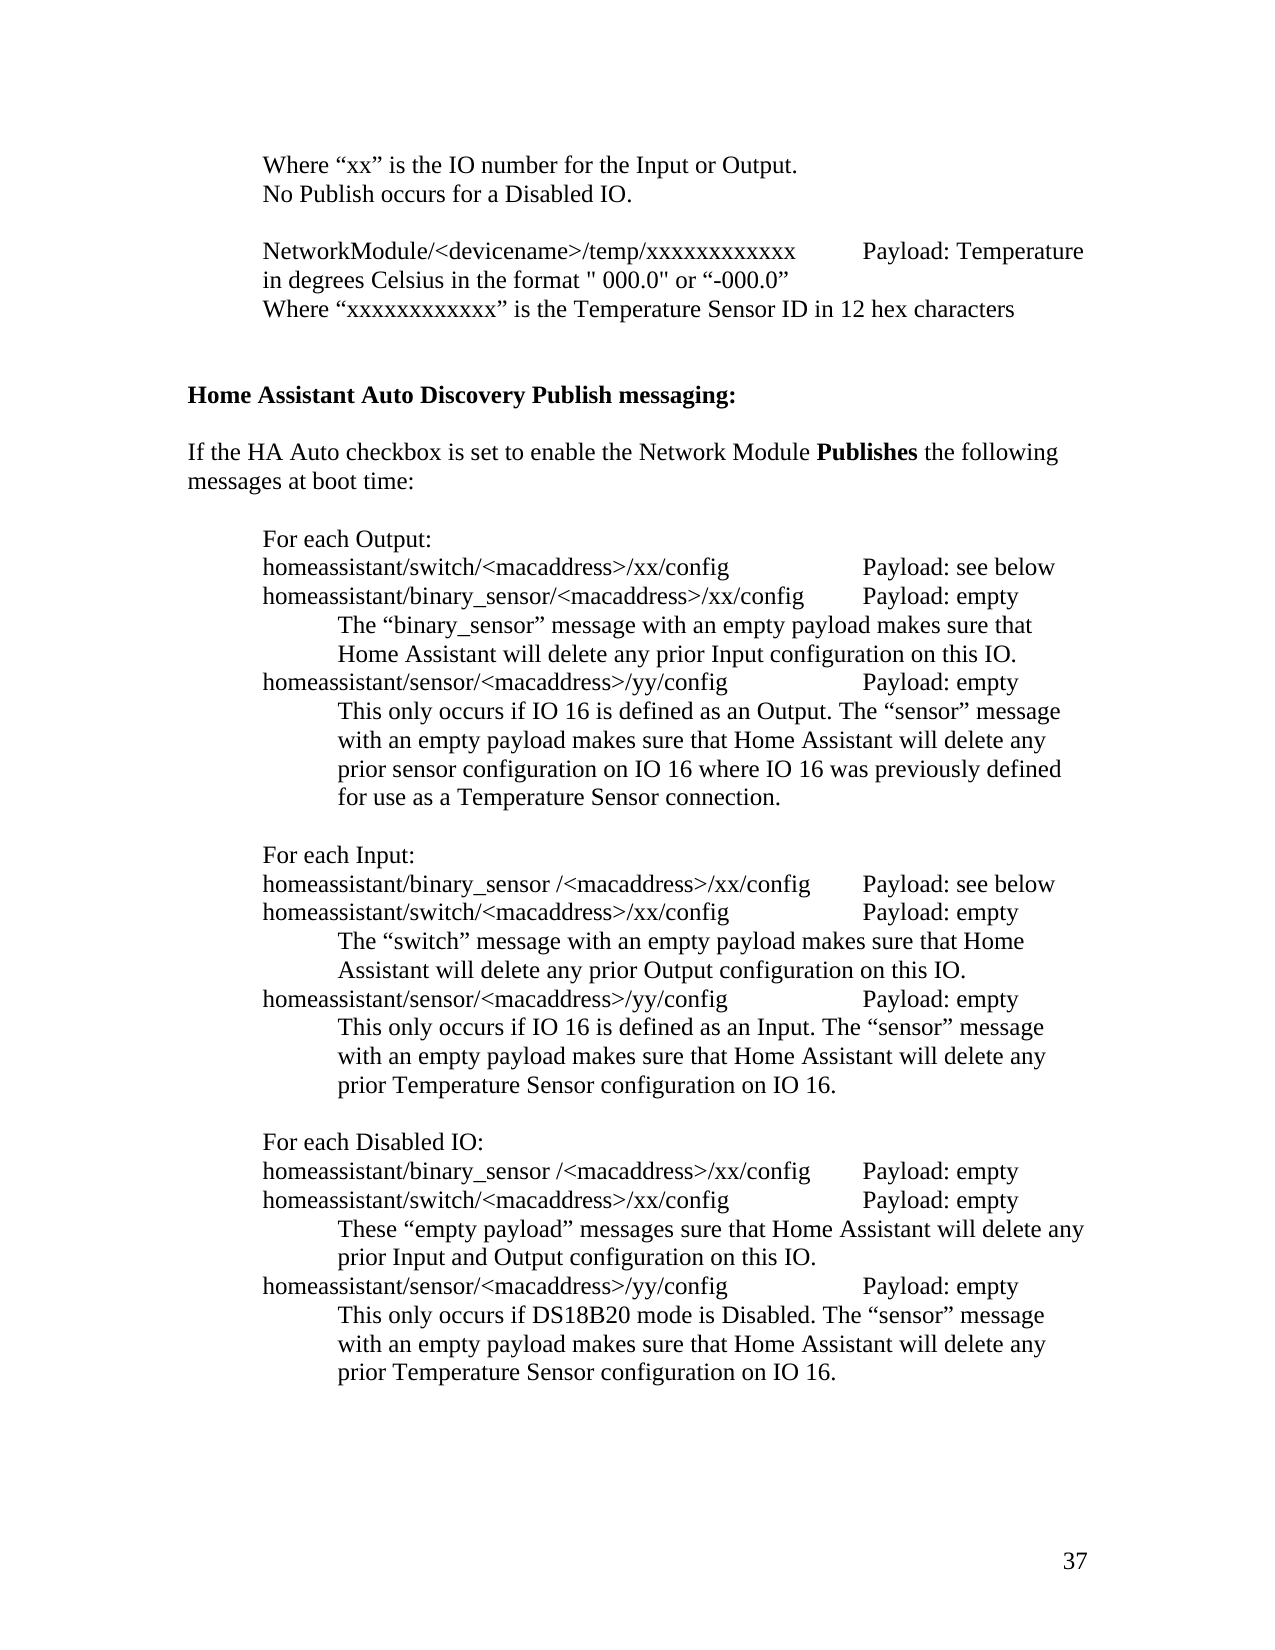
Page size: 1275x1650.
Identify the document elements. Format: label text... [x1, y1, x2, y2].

text Where “xx” is the IO number for the Input or Output. [187, 150, 1087, 179]
text For each Output: [187, 524, 1087, 552]
text homeassistant/sensor/<macaddress>/yy/config Payload: empty [262, 667, 1087, 696]
text Where “xxxxxxxxxxxx” is the Temperature Sensor ID in 12 hex characters [262, 294, 1087, 322]
text Home Assistant Auto Discovery Publish messaging: [187, 380, 1087, 409]
text homeassistant/switch/<macaddress>/xx/config Payload: empty [262, 897, 1087, 926]
text This only occurs if DS18B20 mode is Disabled. The “sensor” message with an empty payload makes sure that Home Assistant will delete any prior Temperature Sensor configuration on IO 16. [337, 1300, 1087, 1386]
text homeassistant/switch/<macaddress>/xx/config Payload: empty [262, 1185, 1087, 1214]
text If the HA Auto checkbox is set to enable the Network Module Publishes the following messages at boot time: [187, 437, 1087, 495]
text The “binary_sensor” message with an empty payload makes sure that Home Assistant will delete any prior Input configuration on this IO. [337, 610, 1087, 667]
text homeassistant/binary_sensor /<macaddress>/xx/config Payload: empty [187, 1156, 1087, 1185]
text homeassistant/sensor/<macaddress>/yy/config Payload: empty [262, 1271, 1087, 1300]
text No Publish occurs for a Disabled IO. [187, 179, 1087, 207]
text homeassistant/binary_sensor/<macaddress>/xx/config Payload: empty [262, 581, 1087, 610]
text homeassistant/sensor/<macaddress>/yy/config Payload: empty [262, 984, 1087, 1012]
text For each Disabled IO: [262, 1127, 1087, 1156]
text The “switch” message with an empty payload makes sure that Home Assistant will delete any prior Output configuration on this IO. [337, 926, 1087, 984]
text This only occurs if IO 16 is defined as an Input. The “sensor” message with an empty payload makes sure that Home Assistant will delete any prior Temperature Sensor configuration on IO 16. [337, 1012, 1087, 1099]
text homeassistant/switch/<macaddress>/xx/config Payload: see below [187, 552, 1087, 581]
text homeassistant/binary_sensor /<macaddress>/xx/config Payload: see below [187, 869, 1087, 897]
text For each Input: [187, 840, 1087, 869]
text NetworkModule/<devicename>/temp/xxxxxxxxxxxx Payload: Temperature in degrees Celsius in the format " 000.0" or “-000.0” [262, 236, 1087, 294]
text This only occurs if IO 16 is defined as an Output. The “sensor” message with an empty payload makes sure that Home Assistant will delete any prior sensor configuration on IO 16 where IO 16 was previously defined for use as a Temperature Sensor connection. [337, 696, 1087, 811]
text These “empty payload” messages sure that Home Assistant will delete any prior Input and Output configuration on this IO. [337, 1214, 1087, 1271]
